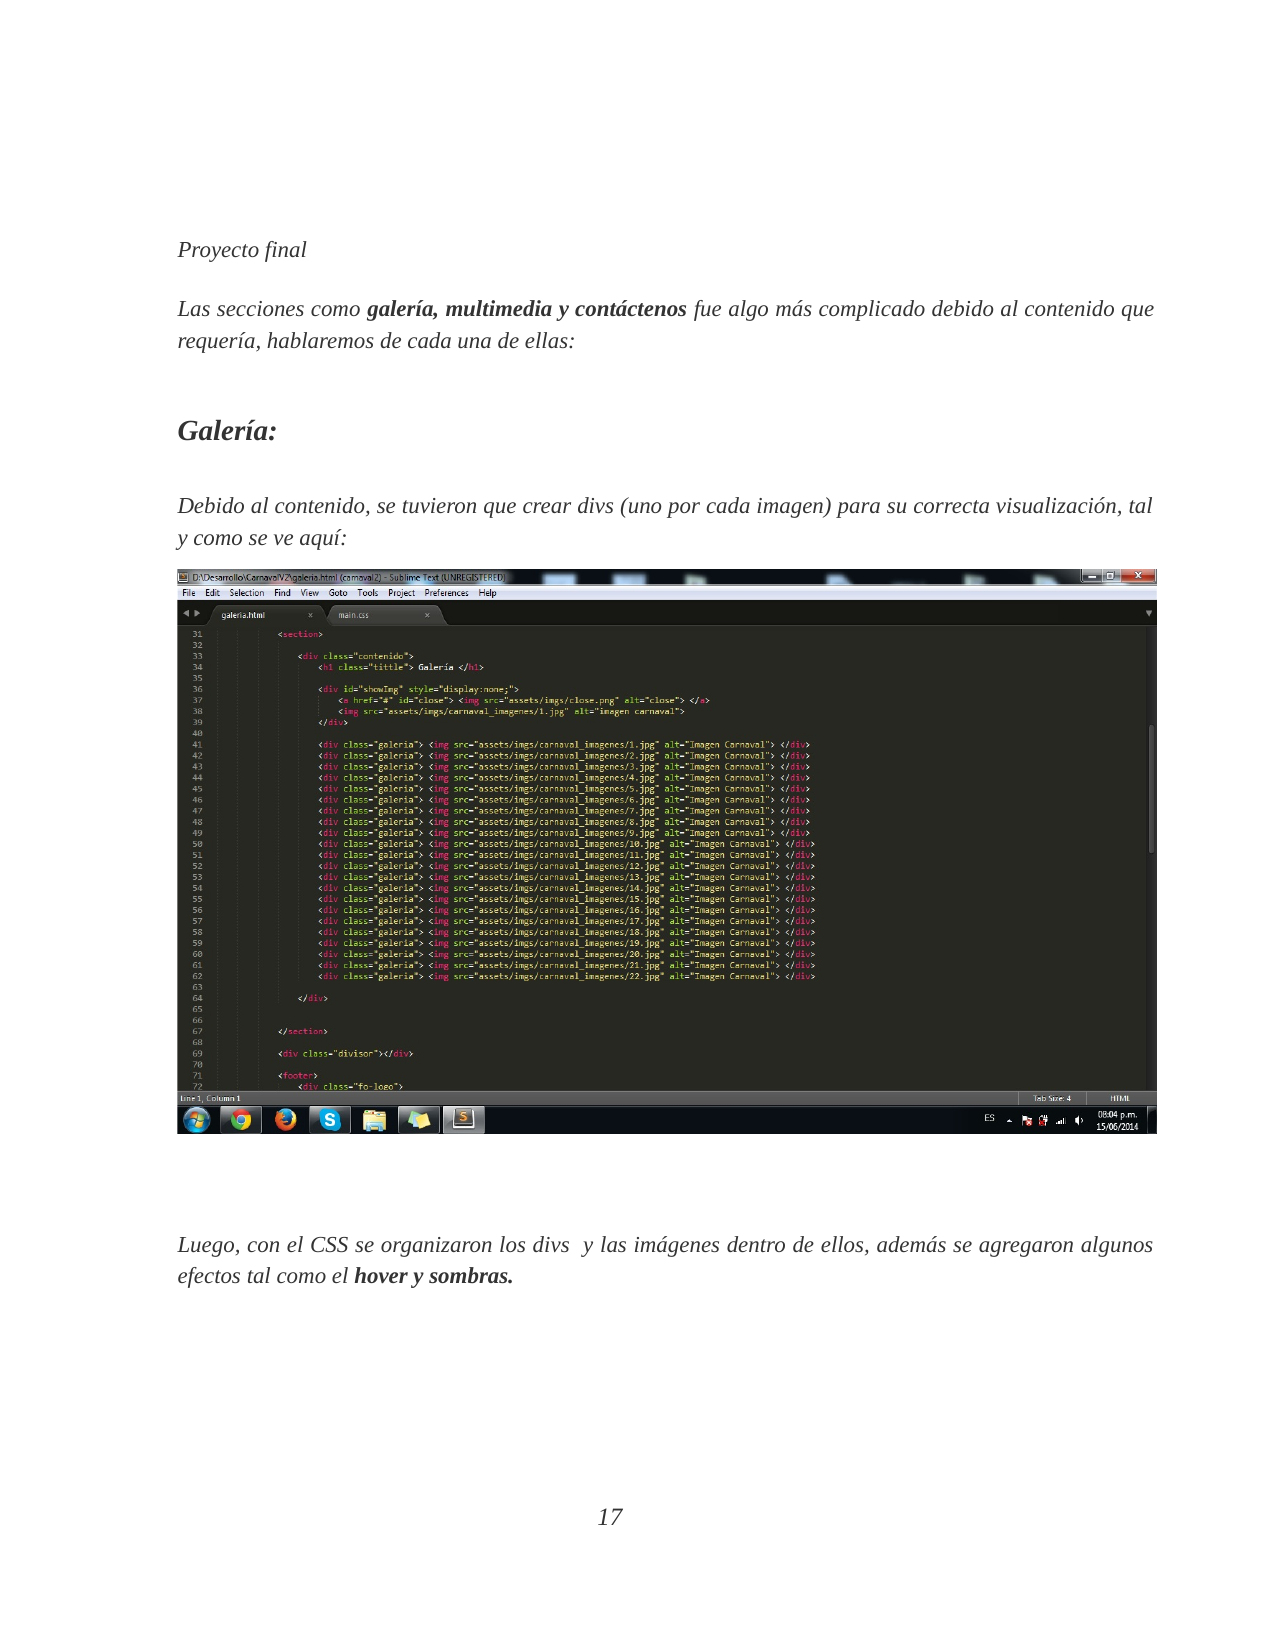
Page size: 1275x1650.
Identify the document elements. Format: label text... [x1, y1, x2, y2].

text Las secciones como galería, multimedia y contáctenos fue algo más complicado debido al contenido que requería, hablaremos de cada una de ellas: [177, 295, 1157, 353]
text Galería: Debido al contenido, se tuvieron que crear divs (uno por cada imagen) para su correcta visualización, tal y como se ve aquí: [177, 373, 1157, 550]
text Luego, con el CSS se organizaron los divs y las imágenes dentro de ellos, además se agregaron algunos efectos tal como el hover y sombras. [177, 1231, 1157, 1289]
picture [177, 569, 1157, 1134]
